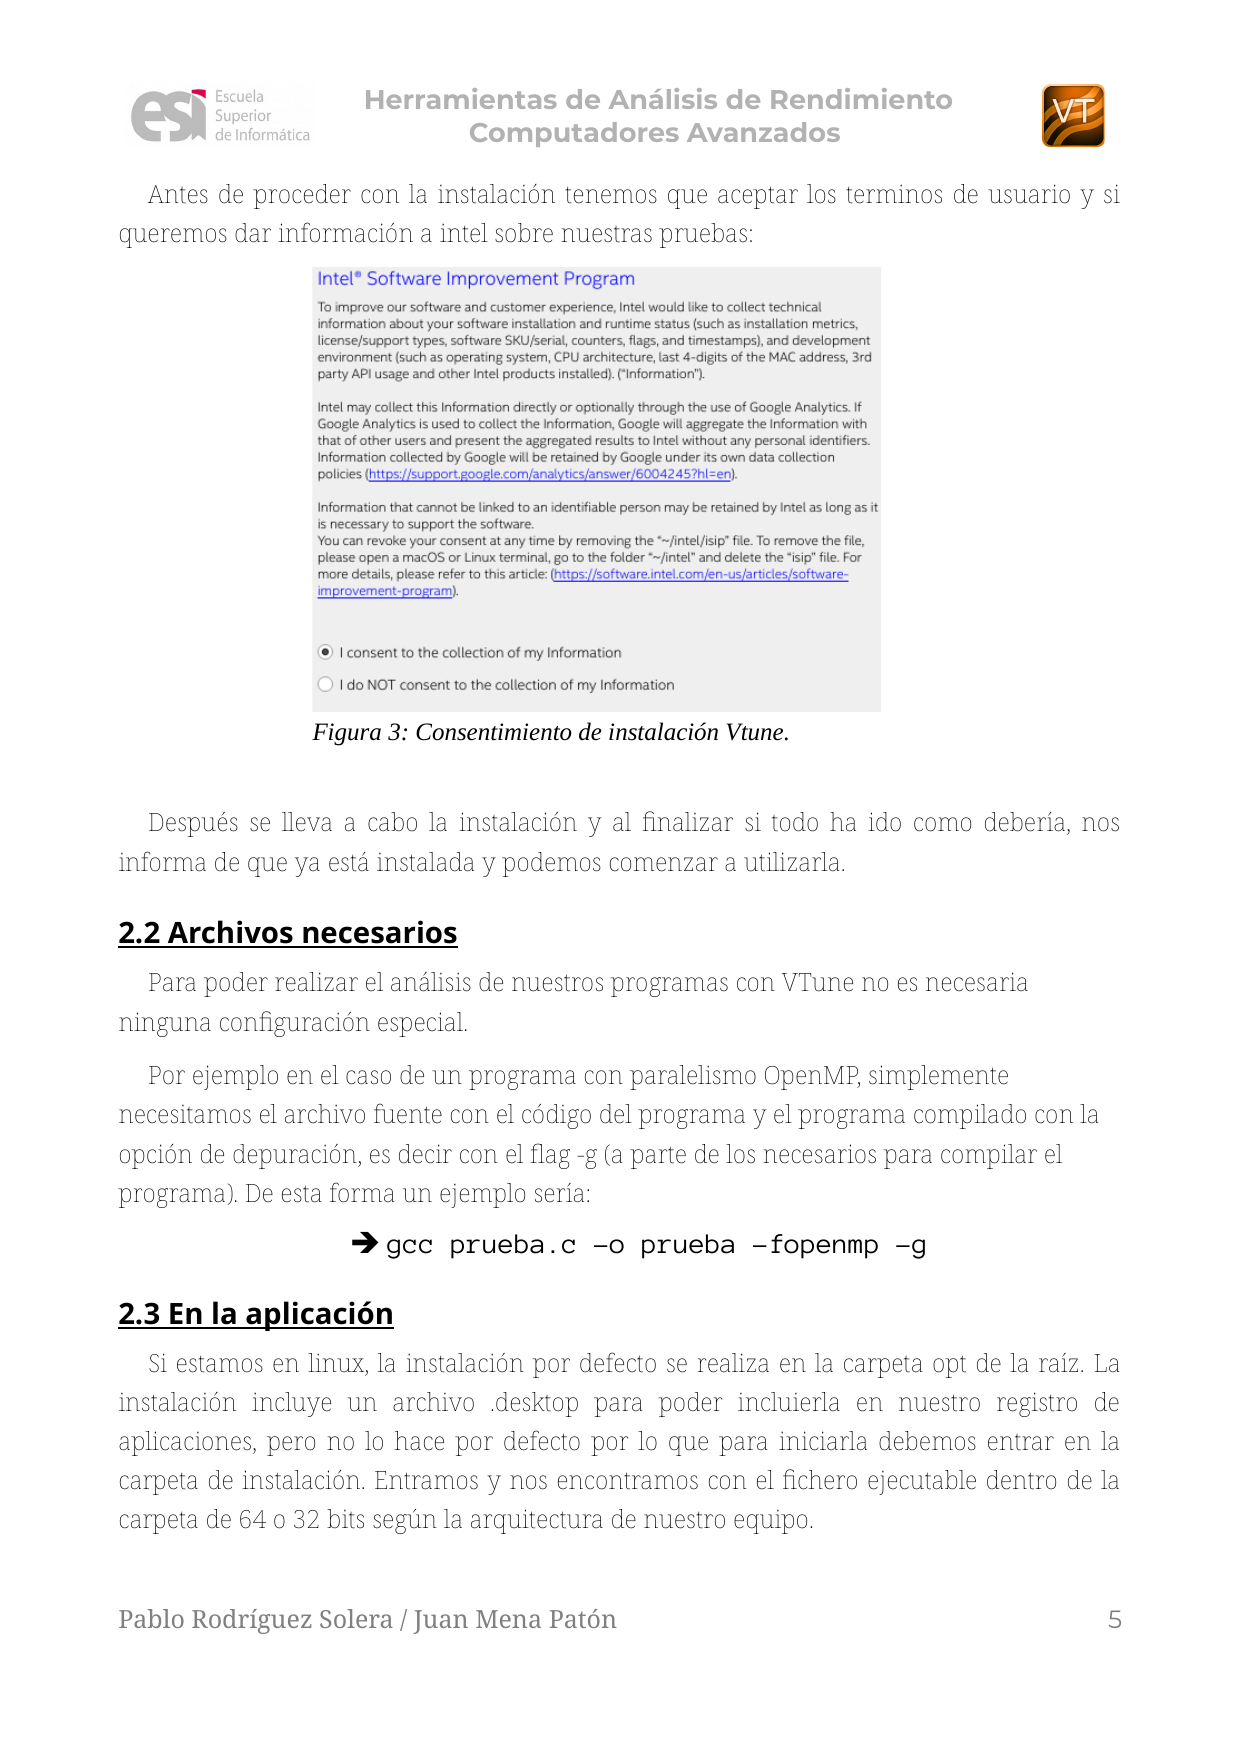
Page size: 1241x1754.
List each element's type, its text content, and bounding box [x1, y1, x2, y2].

text Antes de proceder con la instalación tenemos que aceptar los terminos de usuario y si queremos dar información a intel sobre nuestras pruebas: [118, 176, 1122, 249]
text Si estamos en linux, la instalación por defecto se realiza en la carpeta opt de la raíz. La instalación incluye un archivo .desktop para poder incluierla en nuestro registro de aplicaciones, pero no lo hace por defecto por lo que para iniciarla debemos entrar en la carpeta de instalación. Entramos y nos encontramos con el fichero ejecutable dentro de la carpeta de 64 o 32 bits según la arquitectura de nuestro equipo. [118, 1346, 1122, 1536]
text [312, 255, 881, 267]
picture [312, 267, 882, 712]
subtitle 2.3 En la aplicación [118, 1293, 1122, 1333]
text Figura 3: Consentimiento de instalación Vtune. [312, 712, 881, 746]
text Por ejemplo en el caso de un programa con paralelismo OpenMP, simplemente necesitamos el archivo fuente con el código del programa y el programa compilado con la opción de depuración, es decir con el flag -g (a parte de los necesarios para compilar el programa). De esta forma un ejemplo sería: [118, 1058, 1122, 1209]
picture [124, 82, 315, 147]
text Después se lleva a cabo la instalación y al finalizar si todo ha ido como debería, nos informa de que ya está instalada y podemos comenzar a utilizarla. [118, 805, 1122, 878]
subtitle 2.2 Archivos necesarios [118, 912, 1122, 952]
picture [1042, 84, 1105, 147]
list gcc prueba.c -o prueba -fopenmp -g [156, 1229, 1122, 1259]
text Para poder realizar el análisis de nuestros programas con VTune no es necesaria ninguna configuración especial. [118, 965, 1122, 1038]
